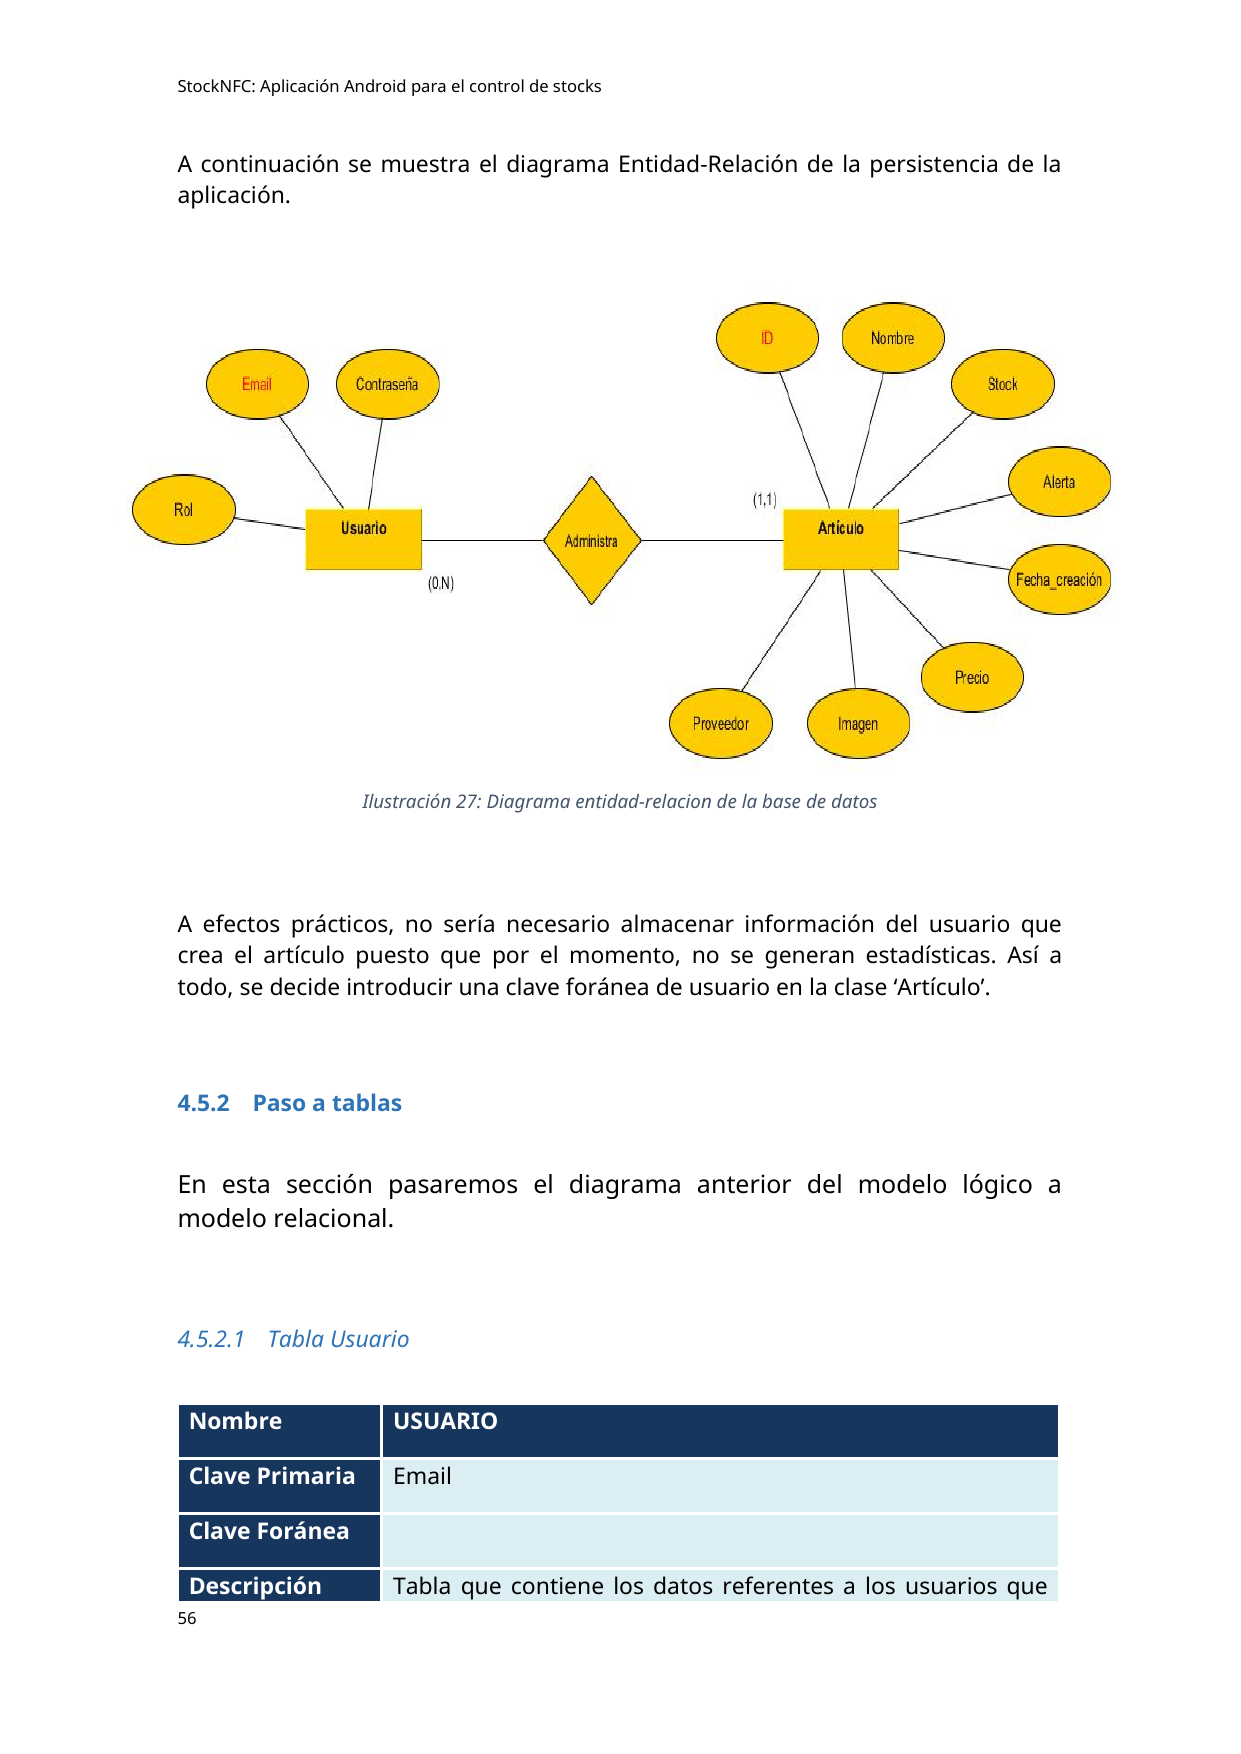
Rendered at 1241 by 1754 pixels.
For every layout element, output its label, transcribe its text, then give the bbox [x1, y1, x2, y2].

subtitle Paso a tablas [177, 1087, 1063, 1118]
table_cell Clave Foránea [179, 1515, 380, 1567]
table_header USUARIO [383, 1405, 1058, 1457]
table_cell Clave Primaria [179, 1460, 380, 1512]
text A continuación se muestra el diagrama Entidad-Relación de la persistencia de la aplicación. [177, 148, 1063, 210]
table_cell Descripción [179, 1570, 380, 1601]
text Ilustración 27: Diagrama entidad-relacion de la base de datos [118, 788, 1123, 814]
table_header Nombre [179, 1405, 380, 1457]
table_cell Email [383, 1460, 1058, 1512]
text En esta sección pasaremos el diagrama anterior del modelo lógico a modelo relacional. [177, 1166, 1063, 1234]
subtitle Tabla Usuario [177, 1323, 1063, 1354]
text A efectos prácticos, no sería necesario almacenar información del usuario que crea el artículo puesto que por el momento, no se generan estadísticas. Así a todo, se decide introducir una clave foránea de usuario en la clase ‘Artículo’. [177, 908, 1063, 1002]
table_cell Tabla que contiene los datos referentes a los usuarios que [383, 1570, 1058, 1601]
table_cell [383, 1515, 1058, 1567]
